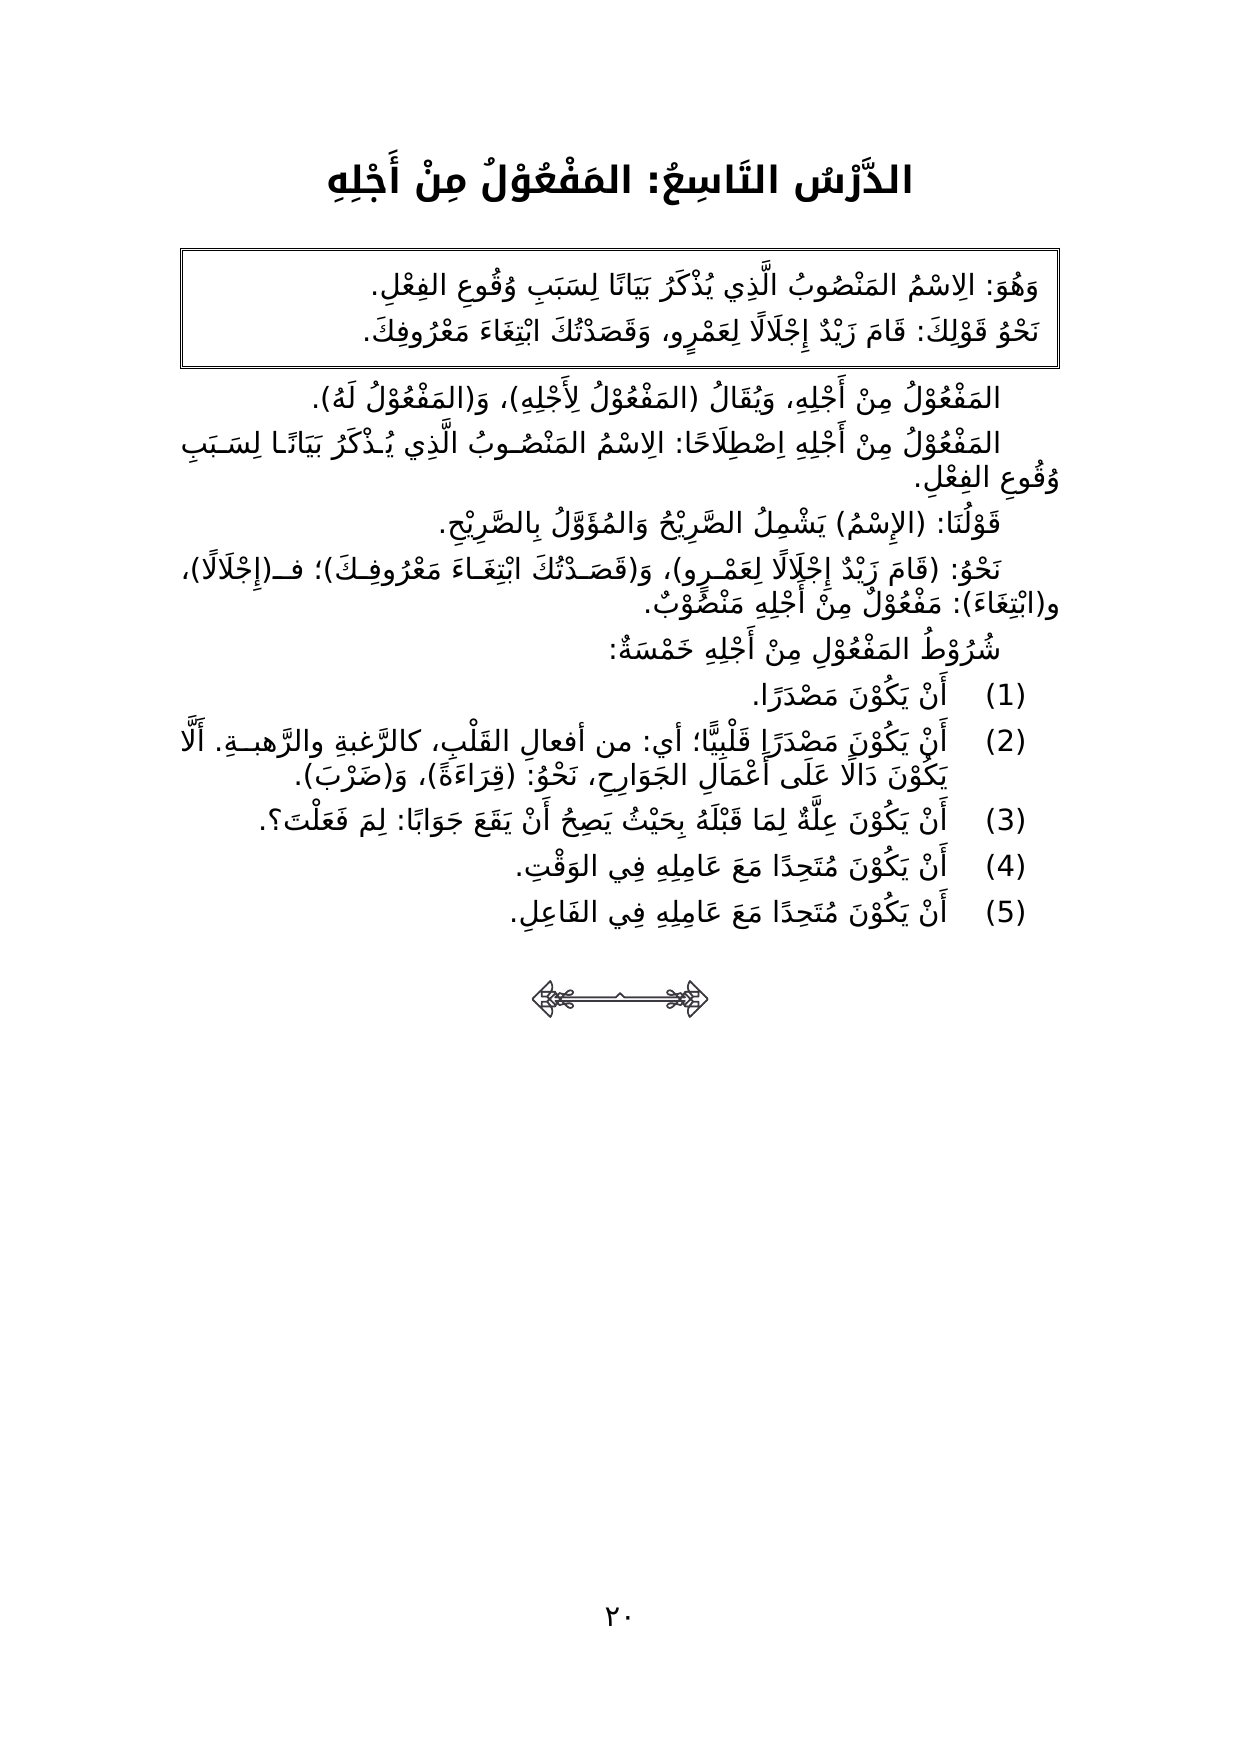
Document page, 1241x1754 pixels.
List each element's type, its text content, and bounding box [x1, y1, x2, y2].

list أَنْ يَكُوْنَ مَصْدَرًا. [180, 678, 985, 712]
list أَنْ يَكُوْنَ عِلَّةٌ لِمَا قَبْلَهُ بِحَيْثُ يَصِحُ أَنْ يَقَعَ جَوَابًا: لِمَ فَعَلْتَ؟. [180, 804, 985, 838]
picture [531, 980, 709, 1018]
text قَوْلُنَا: (الإِسْمُ) يَشْمِلُ الصَّرِيْحُ وَالمُؤَوَّلُ بِالصَّرِيْحِ. [180, 507, 1060, 541]
text المَفْعُوْلُ مِنْ أَجْلِهِ، وَيُقَالُ (المَفْعُوْلُ لِأَجْلِهِ)، وَ(المَفْعُوْلُ لَهُ). [180, 381, 1060, 415]
text المَفْعُوْلُ مِنْ أَجْلِهِ اِصْطِلَاحًا: الِاسْمُ المَنْصُوبُ الَّذِي يُذْكَرُ بَيَانًا لِسَبَبِ وُقُوعِ الفِعْلِ. [180, 427, 1060, 495]
text شُرُوْطُ المَفْعُوْلِ مِنْ أَجْلِهِ خَمْسَةٌ: [180, 632, 1060, 666]
text وَهُوَ: الِاسْمُ المَنْصُوبُ الَّذِي يُذْكَرُ بَيَانًا لِسَبَبِ وُقُوعِ الفِعْلِ. [183, 251, 1057, 293]
list أَنْ يَكُوْنَ مُتَحِدًا مَعَ عَامِلِهِ فِي الوَقْتِ. [180, 849, 985, 883]
subtitle الدَّرْسُ التَاسِعُ: المَفْعُوْلُ مِنْ أَجْلِهِ [180, 146, 1060, 217]
text نَحْوُ قَوْلِكَ: قَامَ زَيْدٌ إِجْلَالًا لِعَمْرٍو، وَقَصَدْتُكَ ابْتِغَاءَ مَعْرُوفِكَ. [183, 293, 1057, 366]
list أَنْ يَكُوْنَ مَصْدَرًا قَلْبِيًّا؛ أي: من أفعالِ القَلْبِ، كالرَّغبةِ والرَّهبةِ. أَلَّا يَكُوْنَ دَالًا عَلَى أَعْمَالِ الجَوَارِحِ، نَحْوُ: (قِرَاءَةً)، وَ(ضَرْبَ). [180, 724, 985, 792]
list أَنْ يَكُوْنَ مُتَحِدًا مَعَ عَامِلِهِ فِي الفَاعِلِ. [180, 895, 985, 929]
text نَحْوُ: (قَامَ زَيْدٌ إِجْلَالًا لِعَمْرٍو)، وَ(قَصَدْتُكَ ابْتِغَاءَ مَعْرُوفِكَ)؛ فـ(إِجْلَالًا)، و(ابْتِغَاءَ): مَفْعُوْلٌ مِنْ أَجْلِهِ مَنْصُوْبٌ. [180, 552, 1060, 620]
